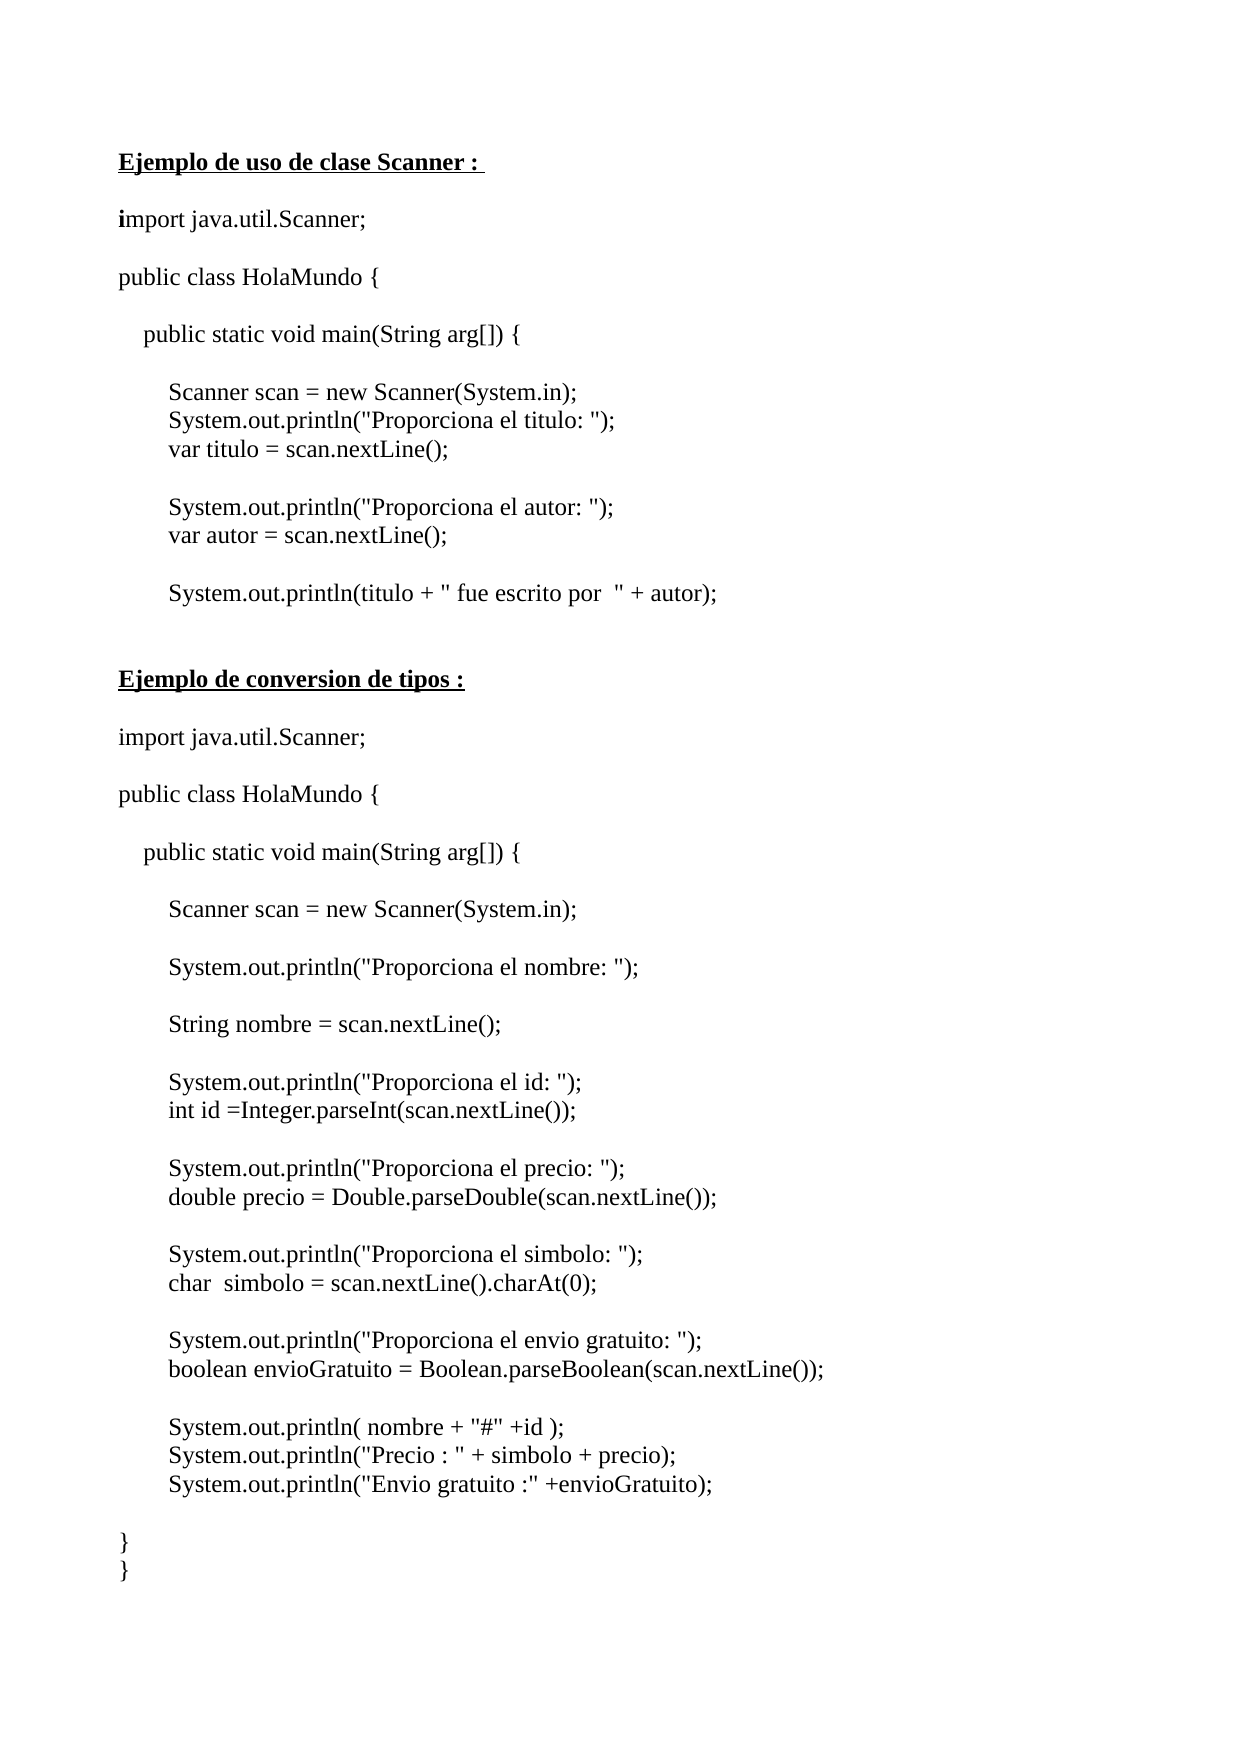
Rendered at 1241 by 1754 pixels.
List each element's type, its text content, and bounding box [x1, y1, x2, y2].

text public class HolaMundo { [118, 779, 1122, 808]
text String nombre = scan.nextLine(); [118, 1009, 1122, 1038]
text public static void main(String arg[]) { [118, 319, 1122, 348]
text int id =Integer.parseInt(scan.nextLine()); [118, 1096, 1122, 1124]
text var autor = scan.nextLine(); [118, 521, 1122, 549]
text } [118, 1556, 1122, 1584]
text import java.util.Scanner; [118, 722, 1122, 751]
text char simbolo = scan.nextLine().charAt(0); [118, 1268, 1122, 1297]
text System.out.println("Proporciona el envio gratuito: "); [118, 1326, 1122, 1354]
text Scanner scan = new Scanner(System.in); [118, 377, 1122, 406]
text var titulo = scan.nextLine(); [118, 434, 1122, 463]
text boolean envioGratuito = Boolean.parseBoolean(scan.nextLine()); [118, 1354, 1122, 1383]
text Ejemplo de conversion de tipos : [118, 664, 1122, 693]
text System.out.println("Proporciona el titulo: "); [118, 406, 1122, 434]
text System.out.println("Proporciona el simbolo: "); [118, 1239, 1122, 1268]
text } [118, 1527, 1122, 1556]
text System.out.println("Envio gratuito :" +envioGratuito); [118, 1469, 1122, 1498]
text Scanner scan = new Scanner(System.in); [118, 894, 1122, 923]
text double precio = Double.parseDouble(scan.nextLine()); [118, 1182, 1122, 1211]
text System.out.println(titulo + " fue escrito por " + autor); [118, 578, 1122, 607]
text System.out.println("Proporciona el id: "); [118, 1067, 1122, 1096]
text System.out.println("Proporciona el autor: "); [118, 492, 1122, 521]
text System.out.println("Proporciona el precio: "); [118, 1153, 1122, 1182]
text System.out.println("Proporciona el nombre: "); [118, 952, 1122, 981]
text Ejemplo de uso de clase Scanner : [118, 147, 1122, 176]
text public class HolaMundo { [118, 262, 1122, 291]
text import java.util.Scanner; [118, 204, 1122, 233]
text System.out.println("Precio : " + simbolo + precio); [118, 1441, 1122, 1469]
text public static void main(String arg[]) { [118, 837, 1122, 866]
text System.out.println( nombre + "#" +id ); [118, 1412, 1122, 1441]
